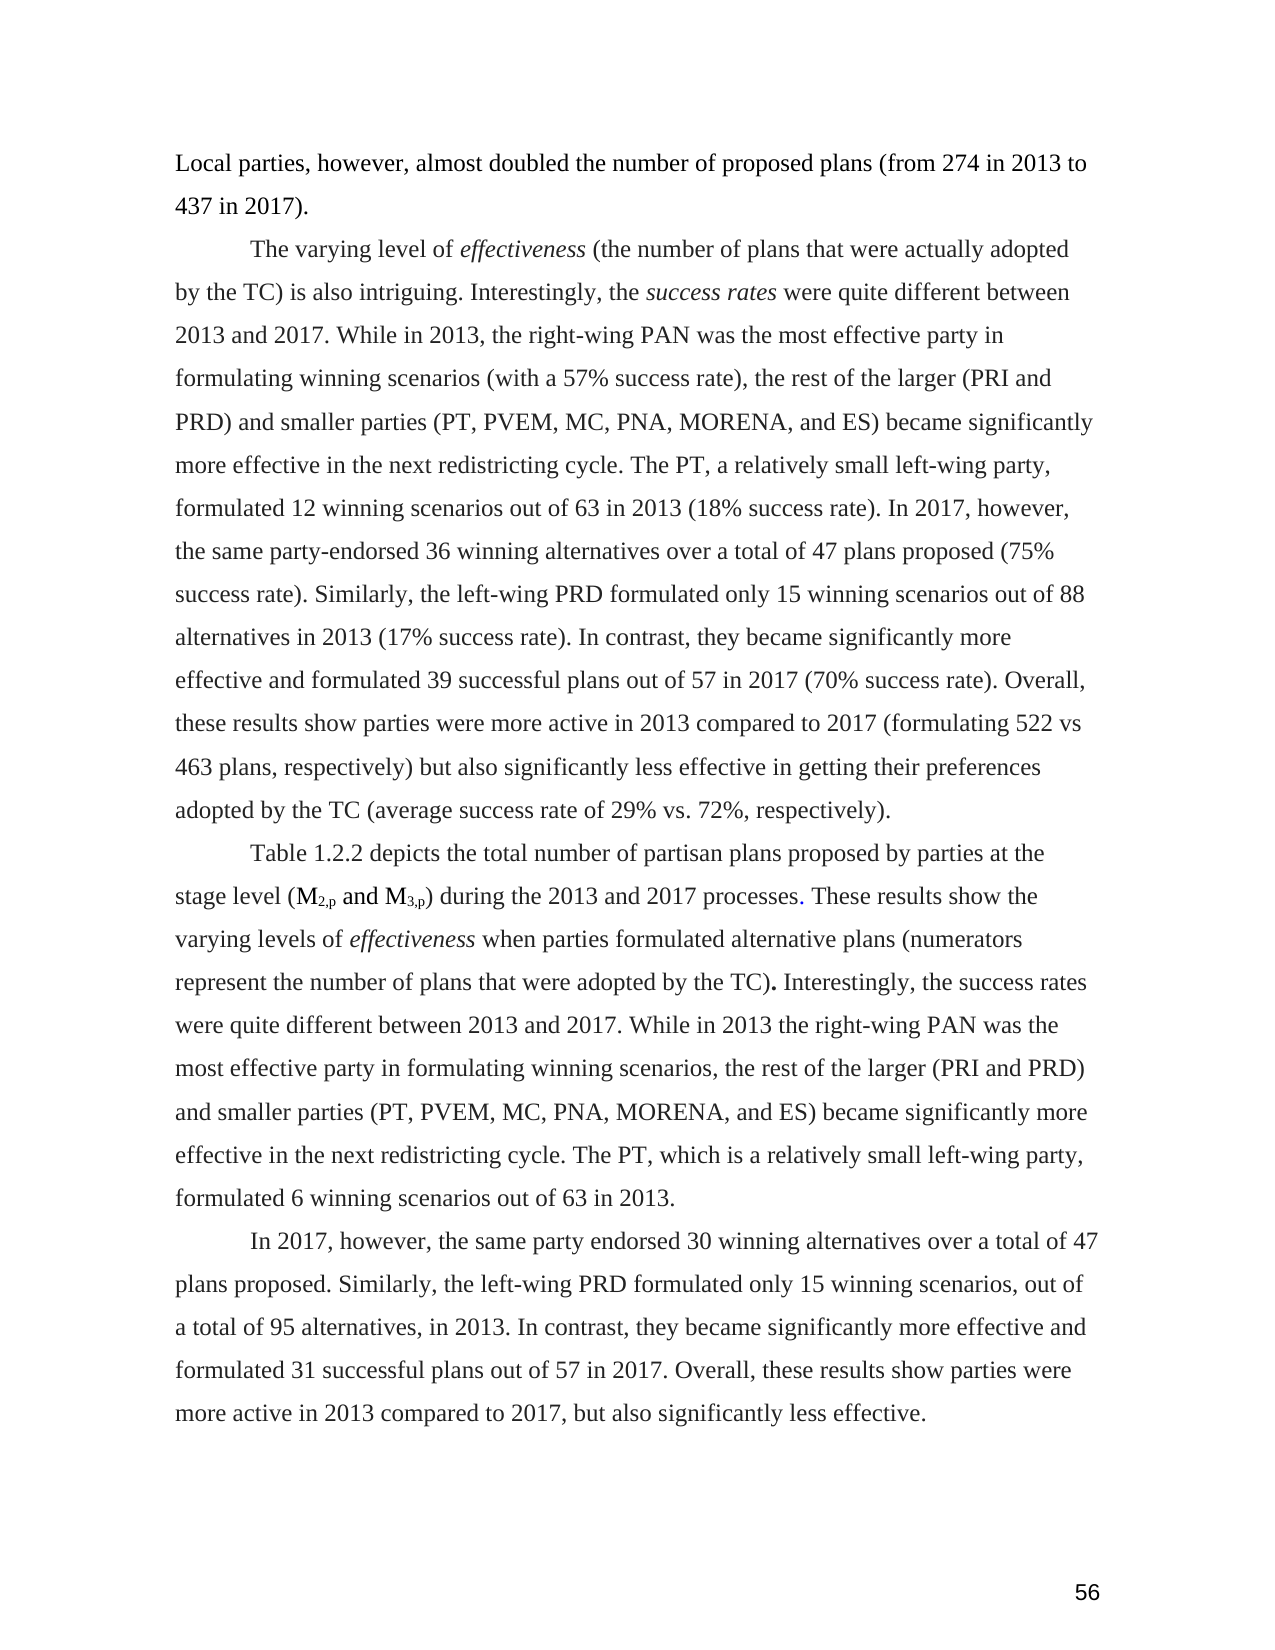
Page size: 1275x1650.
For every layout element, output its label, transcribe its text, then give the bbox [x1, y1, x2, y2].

text In 2017, however, the same party endorsed 30 winning alternatives over a total of 47 plans proposed. Similarly, the left-wing PRD formulated only 15 winning scenarios, out of a total of 95 alternatives, in 2013. In contrast, they became significantly more effective and formulated 31 successful plans out of 57 in 2017. Overall, these results show parties were more active in 2013 compared to 2017, but also significantly less effective. [175, 1226, 1100, 1427]
text Table 1.2.2 depicts the total number of partisan plans proposed by parties at the stage level (M2,p and M3,p) during the 2013 and 2017 processes. These results show the varying levels of effectiveness when parties formulated alternative plans (numerators represent the number of plans that were adopted by the TC). Interestingly, the success rates were quite different between 2013 and 2017. While in 2013 the right-wing PAN was the most effective party in formulating winning scenarios, the rest of the larger (PRI and PRD) and smaller parties (PT, PVEM, MC, PNA, MORENA, and ES) became significantly more effective in the next redistricting cycle. The PT, which is a relatively small left-wing party, formulated 6 winning scenarios out of 63 in 2013. [175, 838, 1100, 1212]
text Local parties, however, almost doubled the number of proposed plans (from 274 in 2013 to 437 in 2017). [175, 148, 1100, 220]
text The varying level of effectiveness (the number of plans that were actually adopted by the TC) is also intriguing. Interestingly, the success rates were quite different between 2013 and 2017. While in 2013, the right-wing PAN was the most effective party in formulating winning scenarios (with a 57% success rate), the rest of the larger (PRI and PRD) and smaller parties (PT, PVEM, MC, PNA, MORENA, and ES) became significantly more effective in the next redistricting cycle. The PT, a relatively small left-wing party, formulated 12 winning scenarios out of 63 in 2013 (18% success rate). In 2017, however, the same party-endorsed 36 winning alternatives over a total of 47 plans proposed (75% success rate). Similarly, the left-wing PRD formulated only 15 winning scenarios out of 88 alternatives in 2013 (17% success rate). In contrast, they became significantly more effective and formulated 39 successful plans out of 57 in 2017 (70% success rate). Overall, these results show parties were more active in 2013 compared to 2017 (formulating 522 vs 463 plans, respectively) but also significantly less effective in getting their preferences adopted by the TC (average success rate of 29% vs. 72%, respectively). [175, 234, 1100, 823]
